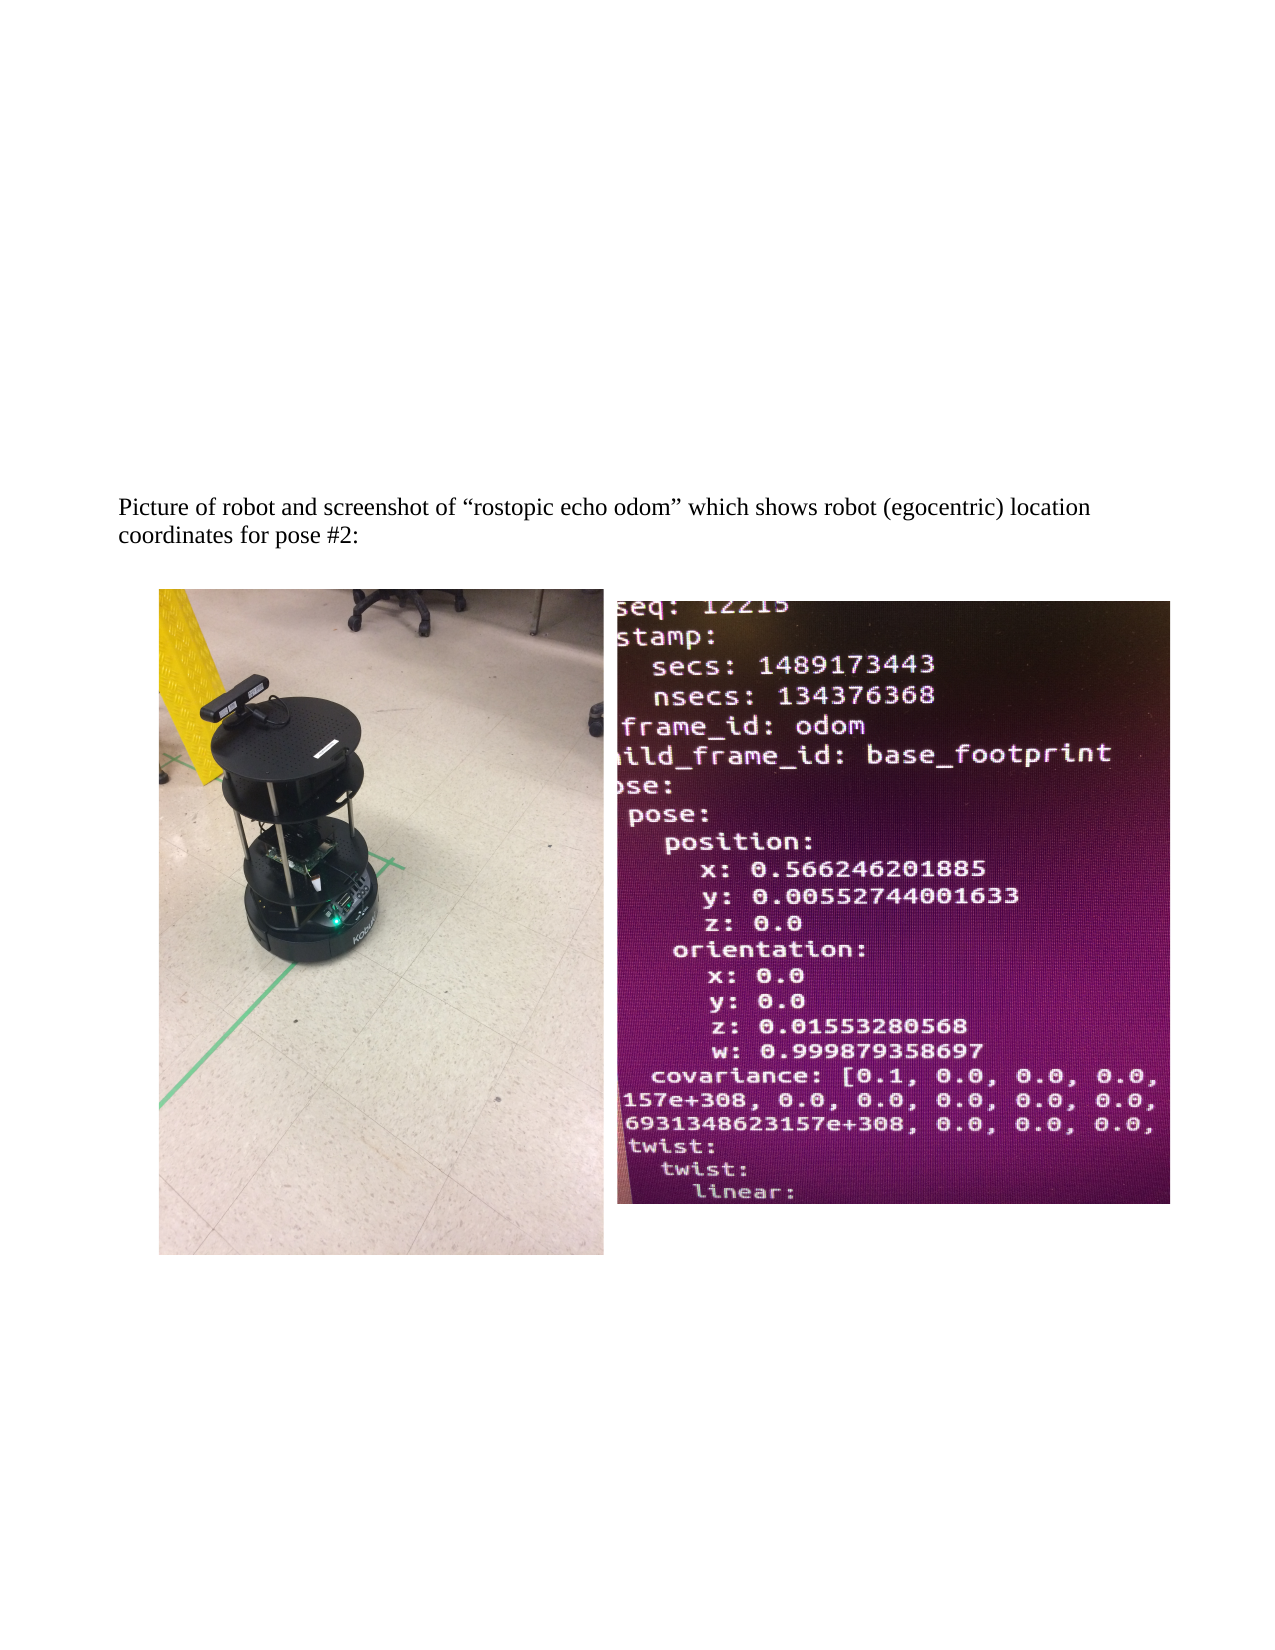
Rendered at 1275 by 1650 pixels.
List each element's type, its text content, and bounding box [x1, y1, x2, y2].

picture [158, 589, 604, 1255]
text Picture of robot and screenshot of “rostopic echo odom” which shows robot (egocentric) location coordinates for pose #2: [118, 492, 1157, 549]
picture [617, 601, 1171, 1204]
